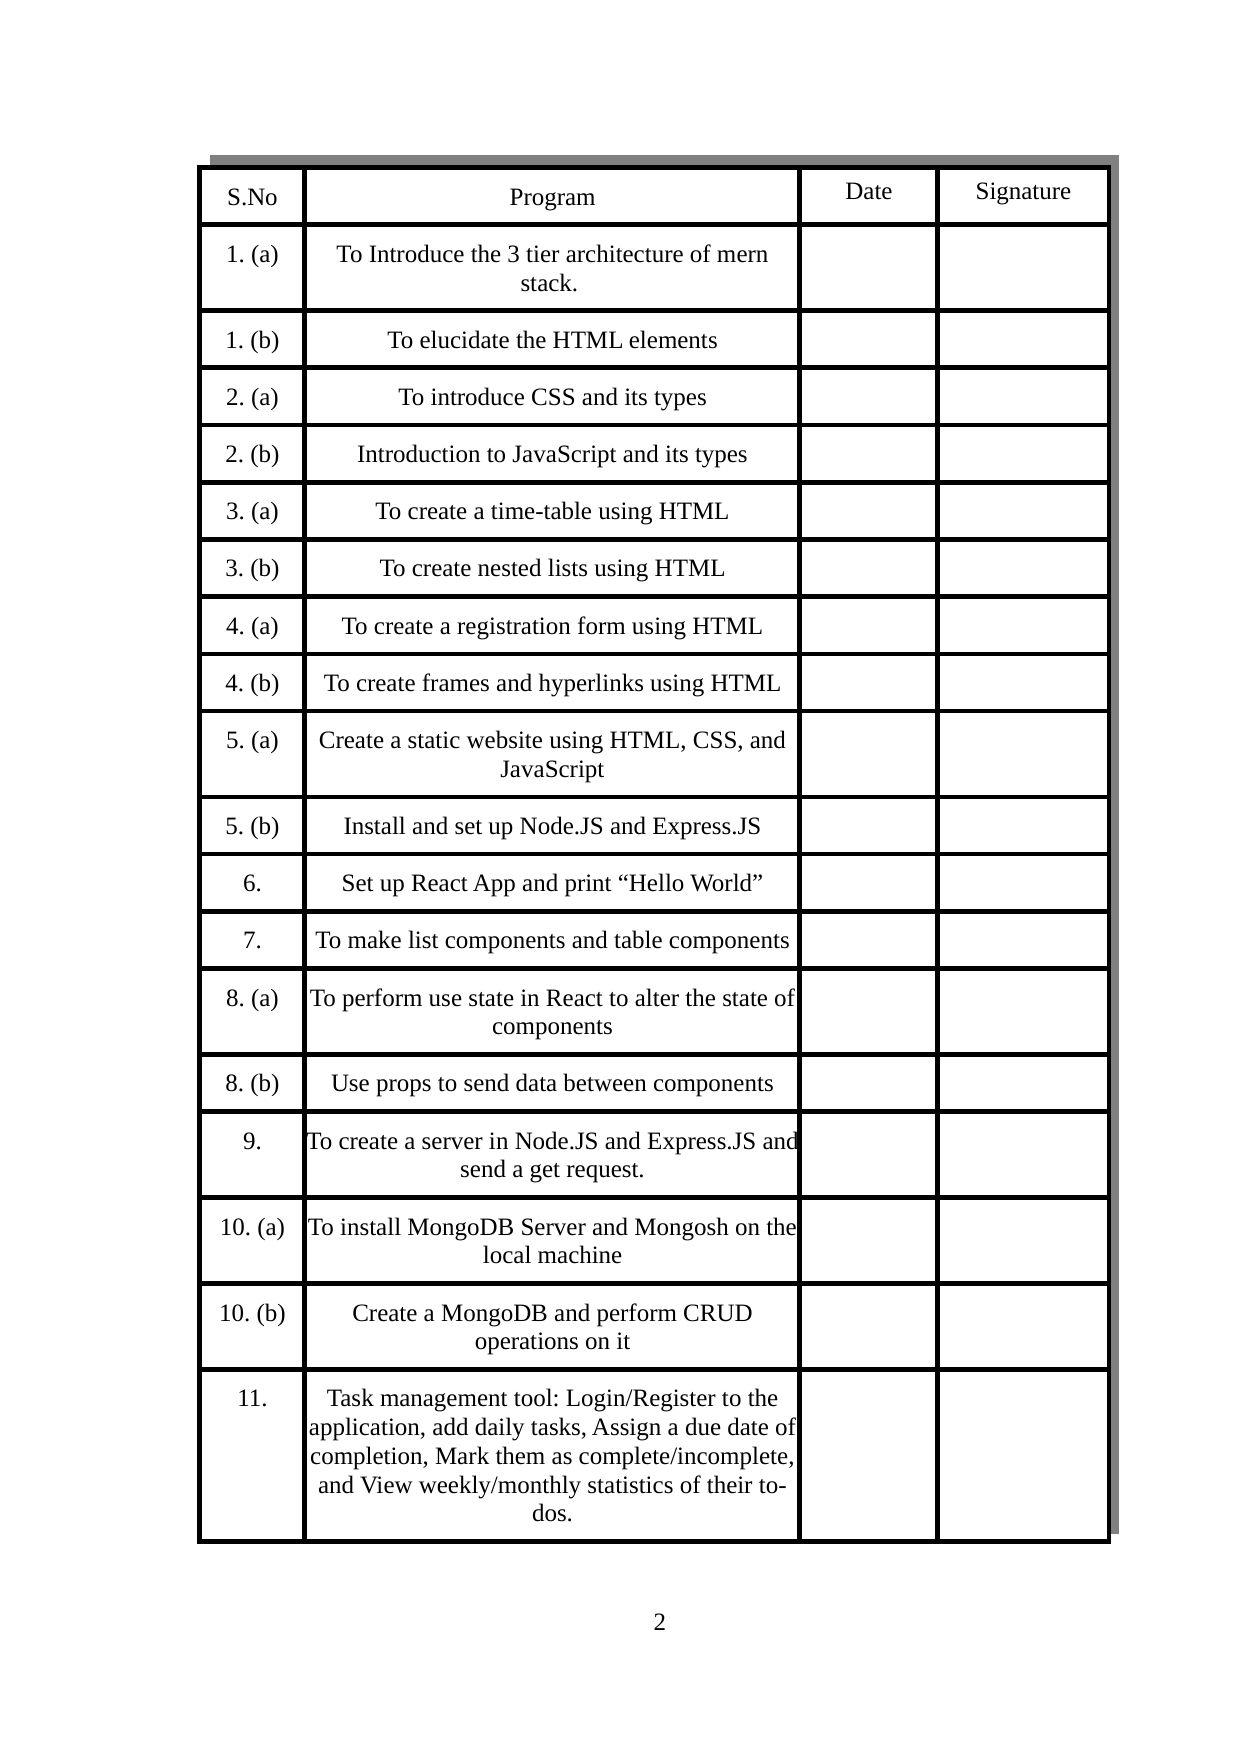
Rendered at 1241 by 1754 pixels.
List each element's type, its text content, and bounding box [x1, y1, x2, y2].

table_cell [802, 1057, 935, 1109]
table_header Program [307, 170, 797, 222]
table_cell [940, 1286, 1107, 1367]
table_cell [940, 313, 1107, 365]
table_cell 5. (b) [202, 799, 302, 852]
table_cell [940, 971, 1107, 1052]
table_cell Use props to send data between components [307, 1057, 797, 1109]
table_cell [802, 656, 935, 708]
table_cell 10. (b) [202, 1286, 302, 1367]
table_cell 9. [202, 1114, 302, 1195]
table_cell [802, 370, 935, 423]
table_cell [802, 856, 935, 909]
table_cell Set up React App and print “Hello World” [307, 856, 797, 909]
table_cell 6. [202, 856, 302, 909]
table_cell To create a time-table using HTML [307, 485, 797, 537]
table_cell Task management tool: Login/Register to the application, add daily tasks, Assign a due date of completion, Mark them as complete/incomplete, and View weekly/monthly statistics of their to-dos. [307, 1372, 797, 1539]
table_cell [940, 713, 1107, 794]
table_cell To perform use state in React to alter the state of components [307, 971, 797, 1052]
table_cell 3. (b) [202, 542, 302, 594]
table_cell [940, 370, 1107, 423]
table_cell 1. (b) [202, 313, 302, 365]
table_cell [940, 427, 1107, 480]
table_cell 7. [202, 914, 302, 966]
table_cell 8. (a) [202, 971, 302, 1052]
table_cell 4. (b) [202, 656, 302, 708]
table_cell [940, 227, 1107, 308]
table_cell [940, 1372, 1107, 1539]
table_cell [940, 856, 1107, 909]
table_cell [940, 542, 1107, 594]
table_cell [802, 542, 935, 594]
table_cell 11. [202, 1372, 302, 1539]
table_cell [940, 656, 1107, 708]
table_cell [802, 313, 935, 365]
table_cell [802, 1286, 935, 1367]
table_header Date [802, 170, 935, 222]
table_cell 10. (a) [202, 1200, 302, 1281]
table_cell [940, 914, 1107, 966]
table_cell [802, 1372, 935, 1539]
table_cell Install and set up Node.JS and Express.JS [307, 799, 797, 852]
table_cell [802, 1200, 935, 1281]
table_cell 5. (a) [202, 713, 302, 794]
table_cell [802, 971, 935, 1052]
table_cell [802, 427, 935, 480]
table_cell To create a server in Node.JS and Express.JS and send a get request. [307, 1114, 797, 1195]
table_cell [940, 1057, 1107, 1109]
table_cell [802, 1114, 935, 1195]
table_cell Create a MongoDB and perform CRUD operations on it [307, 1286, 797, 1367]
table_cell To elucidate the HTML elements [307, 313, 797, 365]
table_cell 3. (a) [202, 485, 302, 537]
table_cell To create frames and hyperlinks using HTML [307, 656, 797, 708]
table_cell [802, 227, 935, 308]
table_cell 2. (a) [202, 370, 302, 423]
table_cell [802, 914, 935, 966]
table_cell Create a static website using HTML, CSS, and JavaScript [307, 713, 797, 794]
table_header Signature [940, 170, 1107, 222]
table_cell 1. (a) [202, 227, 302, 308]
table_cell [940, 1114, 1107, 1195]
table_cell [802, 485, 935, 537]
table_cell To Introduce the 3 tier architecture of mern stack. [307, 227, 797, 308]
table_cell [940, 599, 1107, 651]
table_cell [940, 485, 1107, 537]
table_cell 4. (a) [202, 599, 302, 651]
table_cell To create a registration form using HTML [307, 599, 797, 651]
table_cell To install MongoDB Server and Mongosh on the local machine [307, 1200, 797, 1281]
table_cell [802, 713, 935, 794]
table_cell Introduction to JavaScript and its types [307, 427, 797, 480]
table_cell [940, 799, 1107, 852]
table_cell 8. (b) [202, 1057, 302, 1109]
table_cell To create nested lists using HTML [307, 542, 797, 594]
table_cell To make list components and table components [307, 914, 797, 966]
table_cell To introduce CSS and its types [307, 370, 797, 423]
table_cell [940, 1200, 1107, 1281]
table_cell 2. (b) [202, 427, 302, 480]
table_cell [802, 799, 935, 852]
table_header S.No [202, 170, 302, 222]
table_cell [802, 599, 935, 651]
